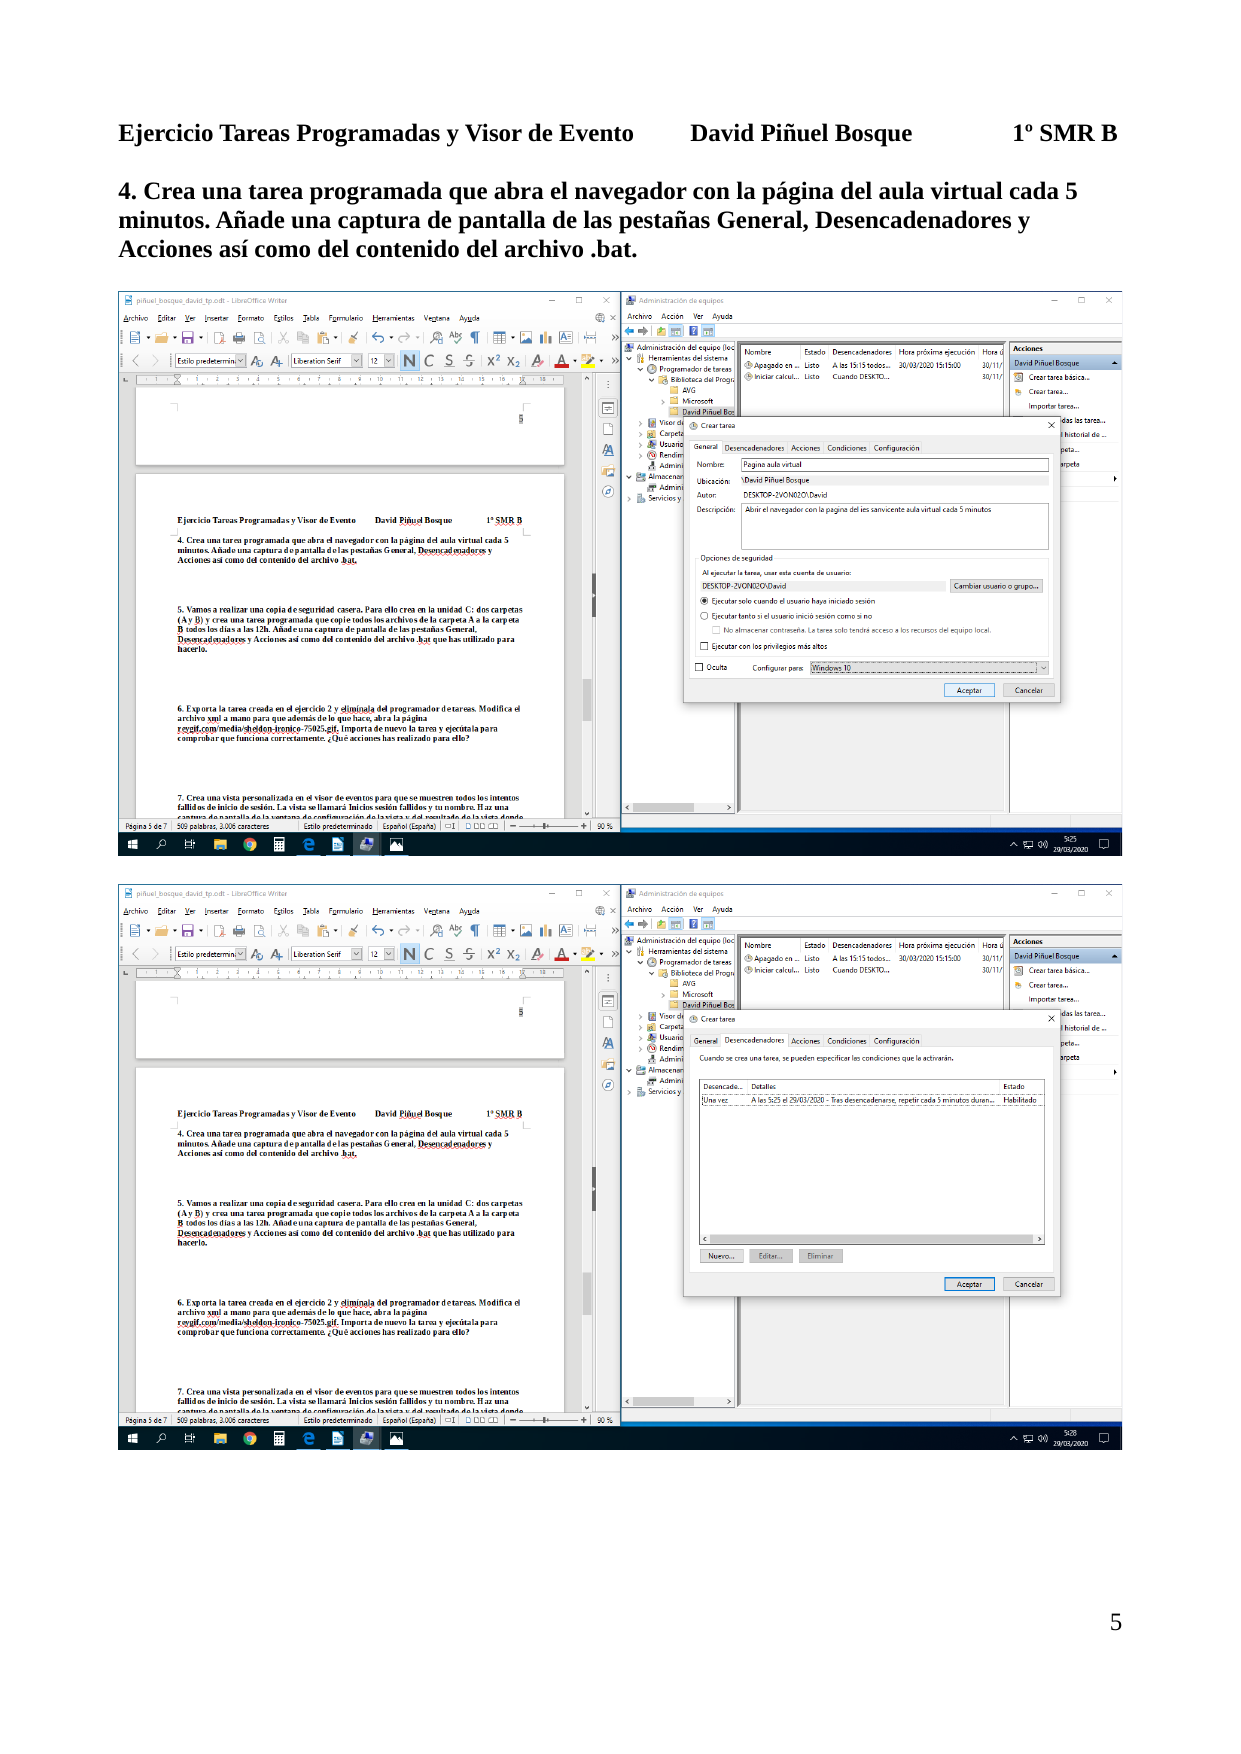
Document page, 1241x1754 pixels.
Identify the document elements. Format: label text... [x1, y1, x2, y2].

picture [118, 291, 1123, 856]
picture [118, 884, 1123, 1450]
text 4. Crea una tarea programada que abra el navegador con la página del aula virtual cada 5 minutos. Añade una captura de pantalla de las pestañas General, Desencadenadores y Acciones así como del contenido del archivo .bat. [118, 176, 1122, 263]
